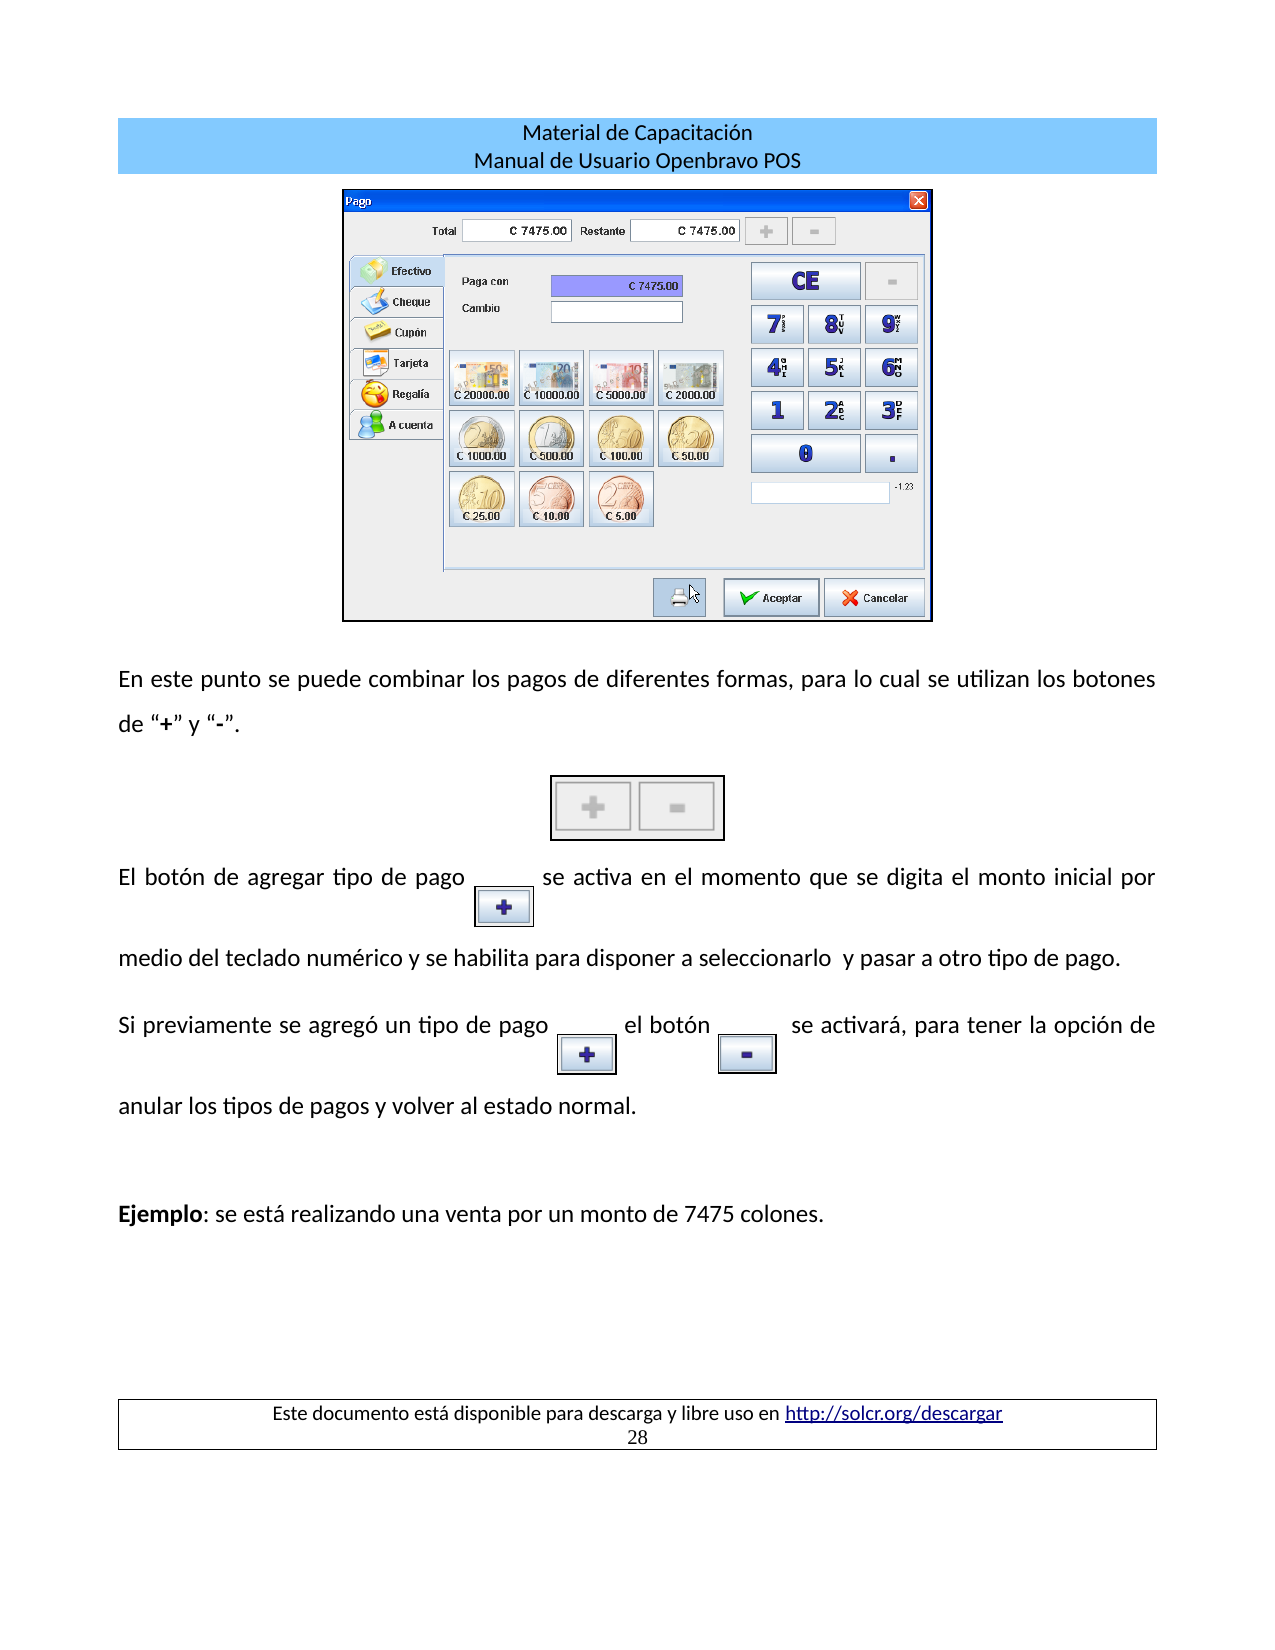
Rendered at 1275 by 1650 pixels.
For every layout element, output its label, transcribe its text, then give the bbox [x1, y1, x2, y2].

text En este punto se puede combinar los pagos de diferentes formas, para lo cual se utilizan los botones de “+” y “-”. [118, 663, 1157, 739]
text El botón de agregar tipo de pago se activa en el momento que se digita el monto inicial por medio del teclado numérico y se habilita para disponer a seleccionarlo y pasar a otro tipo de pago. [118, 862, 1157, 973]
text Si previamente se agregó un tipo de pago el botón se activará, para tener la opción de anular los tipos de pagos y volver al estado normal. [118, 1009, 1157, 1121]
text Ejemplo: se está realizando una venta por un monto de 7475 colones. [118, 1198, 1157, 1228]
